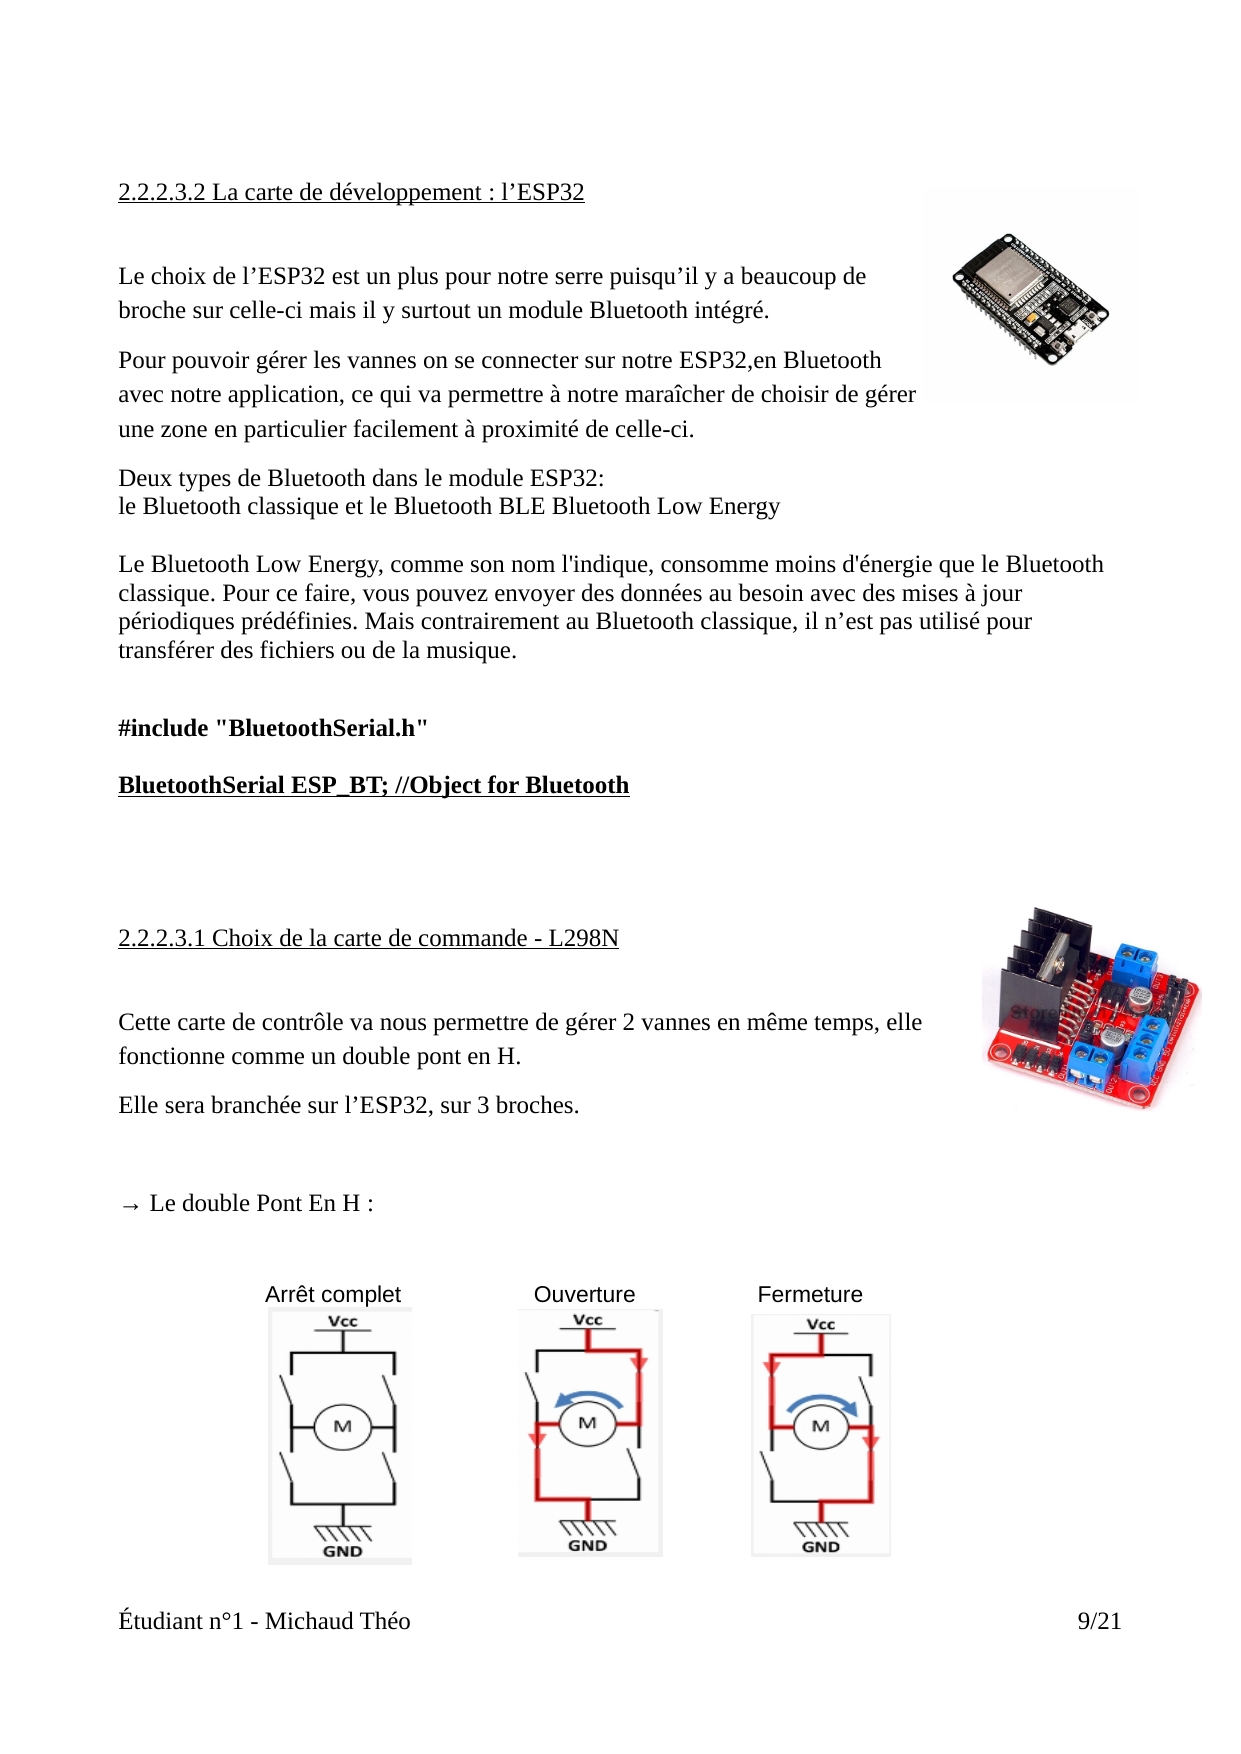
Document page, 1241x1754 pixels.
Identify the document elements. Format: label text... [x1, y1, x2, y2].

picture [751, 1314, 891, 1557]
text BluetoothSerial ESP_BT; //Object for Bluetooth [118, 771, 1122, 799]
text #include "BluetoothSerial.h" [118, 713, 1122, 742]
subtitle 2.2.2.3.2 La carte de développement : l’ESP32 [118, 177, 1122, 206]
text Le Bluetooth Low Energy, comme son nom l'indique, consomme moins d'énergie que le Bluetooth classique. Pour ce faire, vous pouvez envoyer des données au besoin avec des mises à jour périodiques prédéfinies. Mais contrairement au Bluetooth classique, il n’est pas utilisé pour transférer des fichiers ou de la musique. [118, 549, 1122, 664]
picture [922, 187, 1139, 403]
text Pour pouvoir gérer les vannes on se connecter sur notre ESP32,en Bluetooth avec notre application, ce qui va permettre à notre maraîcher de choisir de gérer une zone en particulier facilement à proximité de celle-ci. [118, 345, 1122, 442]
text Le choix de l’ESP32 est un plus pour notre serre puisqu’il y a beaucoup de broche sur celle-ci mais il y surtout un module Bluetooth intégré. [118, 261, 922, 324]
picture [1140, 900, 1202, 1118]
picture [518, 1309, 663, 1557]
text → Le double Pont En H : [118, 1188, 1122, 1217]
text Elle sera branchée sur l’ESP32, sur 3 broches. [118, 1090, 1122, 1119]
subtitle 2.2.2.3.1 Choix de la carte de commande - L298N [118, 923, 1122, 951]
picture [268, 1307, 412, 1565]
text le Bluetooth classique et le Bluetooth BLE Bluetooth Low Energy [118, 491, 1122, 520]
text Deux types de Bluetooth dans le module ESP32: [118, 463, 1122, 491]
text Cette carte de contrôle va nous permettre de gérer 2 vannes en même temps, elle fonctionne comme un double pont en H. [118, 1007, 1122, 1070]
